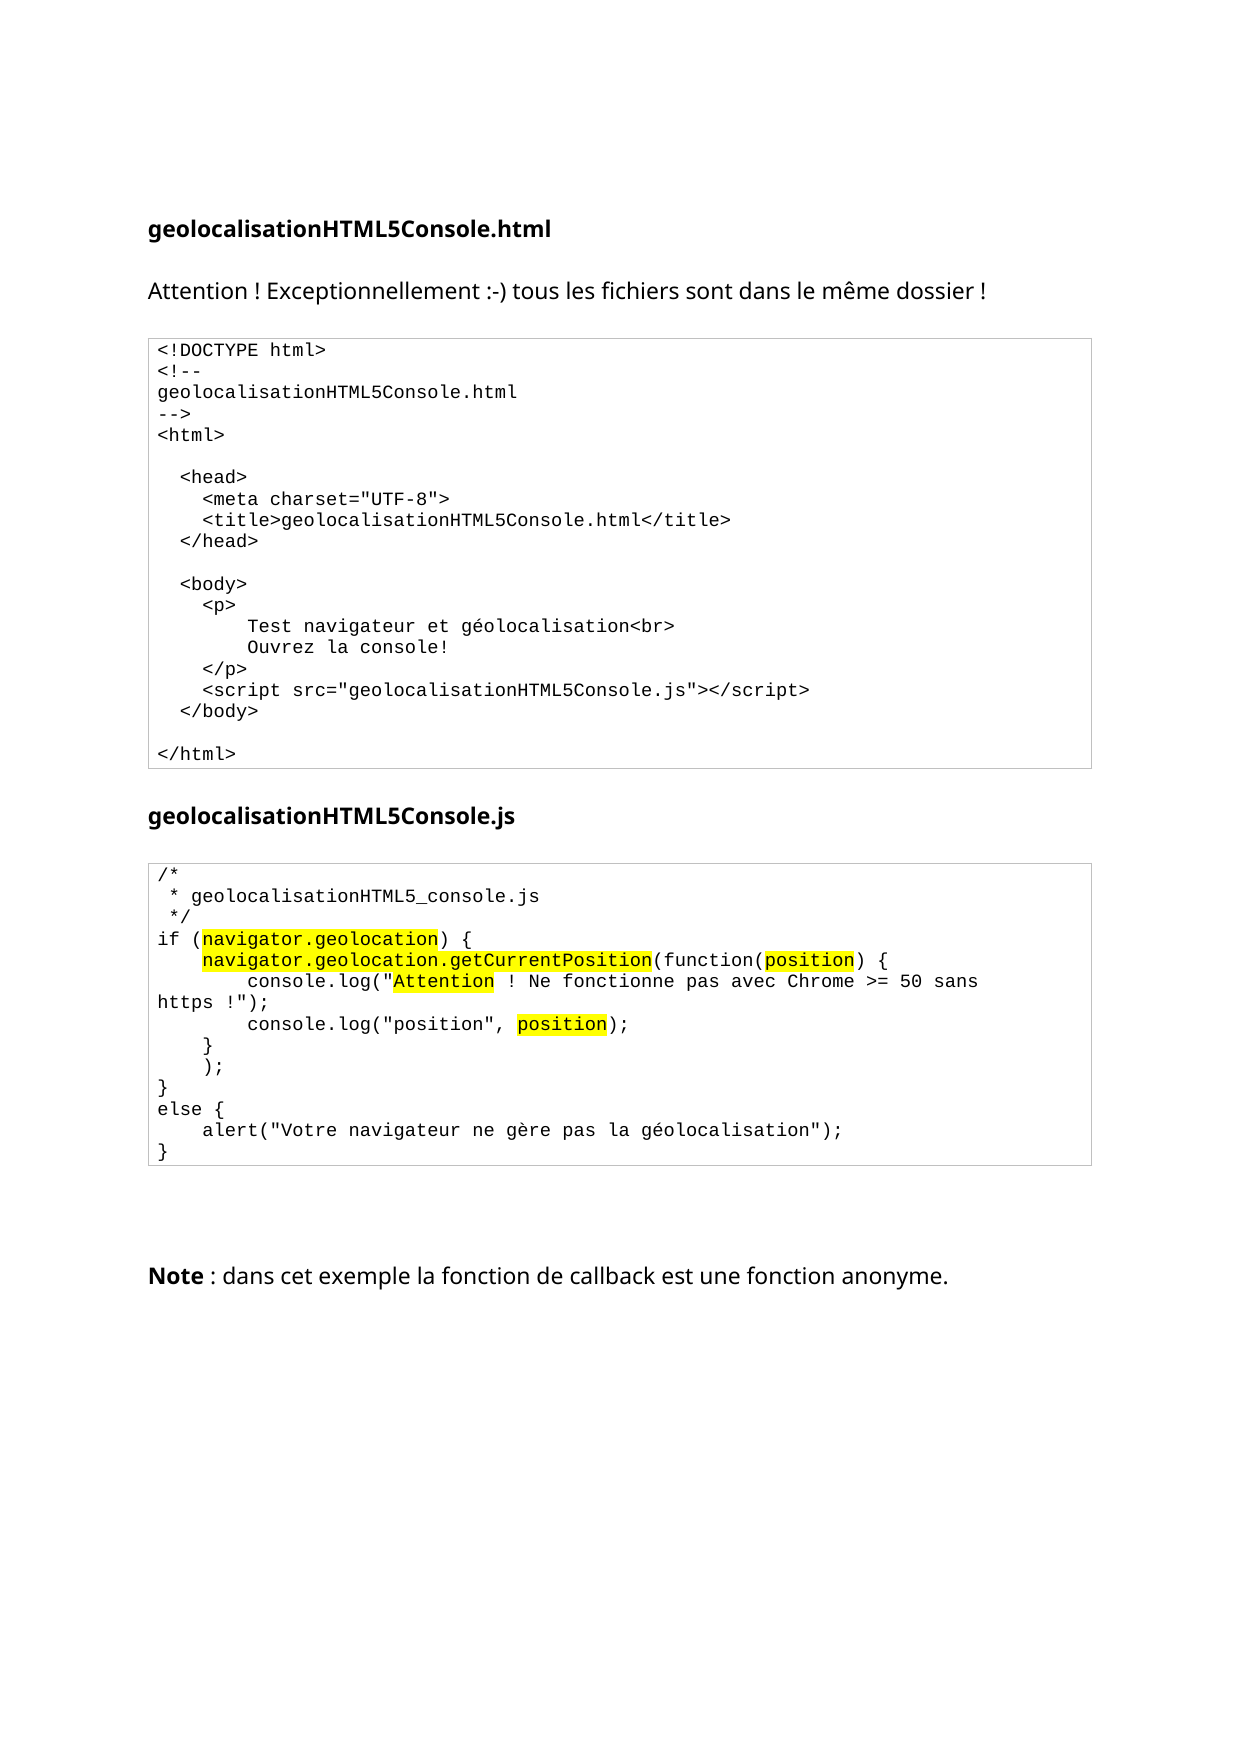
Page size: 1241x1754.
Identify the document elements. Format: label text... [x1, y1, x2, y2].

text else { [149, 1096, 1091, 1117]
text Test navigateur et géolocalisation<br> [149, 614, 1091, 635]
text geolocalisationHTML5Console.html [149, 380, 1091, 401]
text ); [149, 1054, 1091, 1075]
text } [149, 1075, 1091, 1096]
text } [149, 1139, 1091, 1165]
text </p> [149, 656, 1091, 677]
text </html> [149, 741, 1091, 768]
text } [149, 1032, 1091, 1054]
text Note : dans cet exemple la fonction de callback est une fonction anonyme. [148, 1260, 1092, 1291]
text * geolocalisationHTML5_console.js [149, 884, 1091, 905]
text <!-- [149, 359, 1091, 380]
text <title>geolocalisationHTML5Console.html</title> [149, 507, 1091, 529]
text <body> [149, 571, 1091, 592]
text */ [149, 905, 1091, 926]
text <!DOCTYPE html> [149, 339, 1091, 359]
text <head> [149, 465, 1091, 486]
text geolocalisationHTML5Console.html [148, 212, 1092, 244]
text --> [149, 401, 1091, 422]
text </body> [149, 699, 1091, 723]
text if (navigator.geolocation) { [149, 926, 1091, 947]
text Ouvrez la console! [149, 635, 1091, 656]
text <p> [149, 592, 1091, 614]
text </head> [149, 529, 1091, 553]
text /* [149, 864, 1091, 884]
text console.log("position", position); [149, 1011, 1091, 1032]
text navigator.geolocation.getCurrentPosition(function(position) { [149, 947, 1091, 969]
text <html> [149, 422, 1091, 447]
text <script src="geolocalisationHTML5Console.js"></script> [149, 677, 1091, 699]
text alert("Votre navigateur ne gère pas la géolocalisation"); [149, 1117, 1091, 1139]
text geolocalisationHTML5Console.js [148, 800, 1092, 831]
text console.log("Attention ! Ne fonctionne pas avec Chrome >= 50 sans https !"); [149, 969, 1091, 1011]
text Attention ! Exceptionnellement :-) tous les fichiers sont dans le même dossier ! [148, 275, 1092, 306]
text <meta charset="UTF-8"> [149, 486, 1091, 507]
